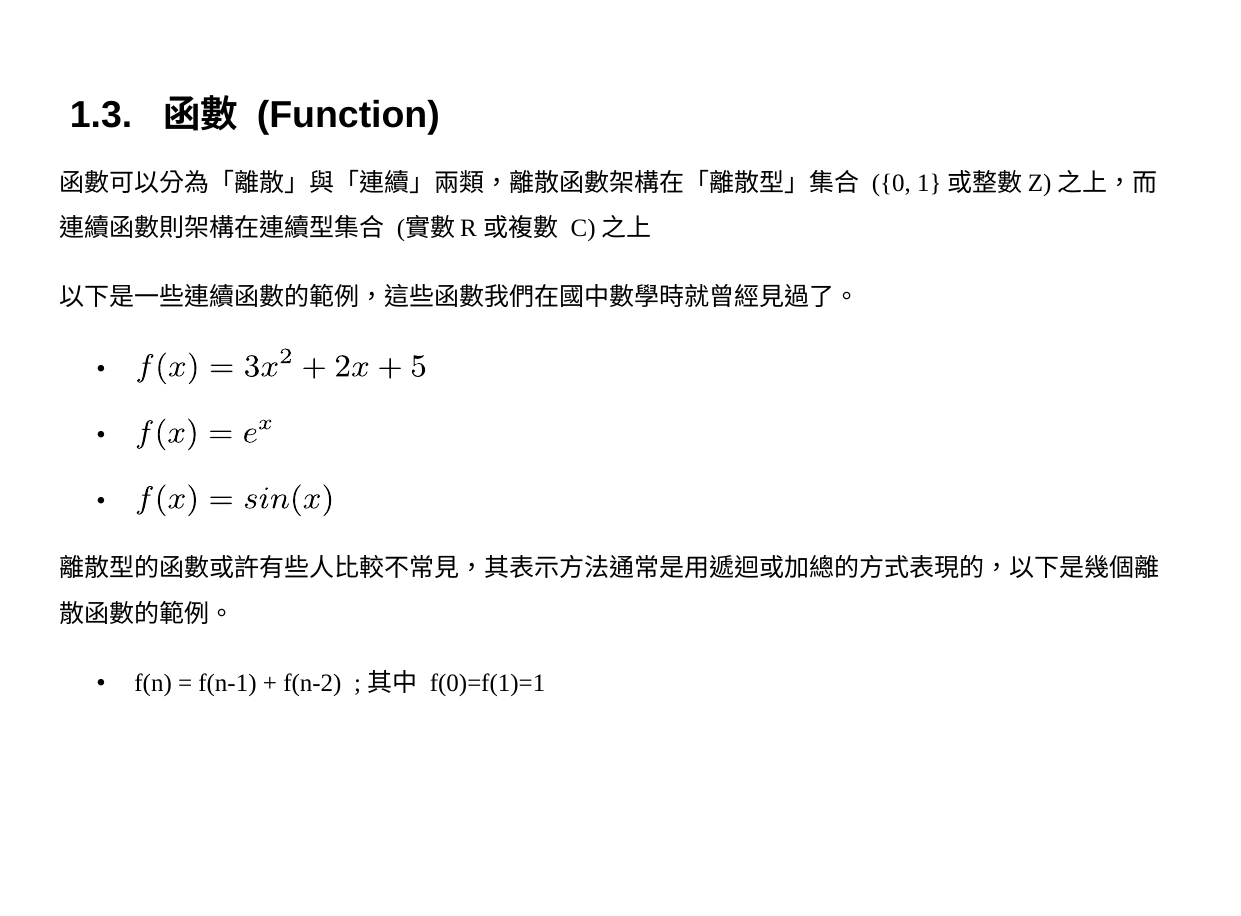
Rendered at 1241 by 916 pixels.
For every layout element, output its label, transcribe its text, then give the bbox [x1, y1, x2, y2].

text 函數可以分為「離散」與「連續」兩類，離散函數架構在「離散型」集合 ({0, 1} 或整數Z) 之上，而連續函數則架構在連續型集合 (實數R 或複數 C) 之上 [59, 163, 1181, 244]
text 以下是一些連續函數的範例，這些函數我們在國中數學時就曾經見過了。 [59, 277, 1181, 313]
text 離散型的函數或許有些人比較不常見，其表示方法通常是用遞迴或加總的方式表現的，以下是幾個離散函數的範例。 [59, 548, 1181, 629]
list f(n) = f(n-1) + f(n-2) ; 其中 f(0)=f(1)=1 [97, 662, 1181, 698]
subtitle 函數 (Function) [59, 84, 1181, 138]
